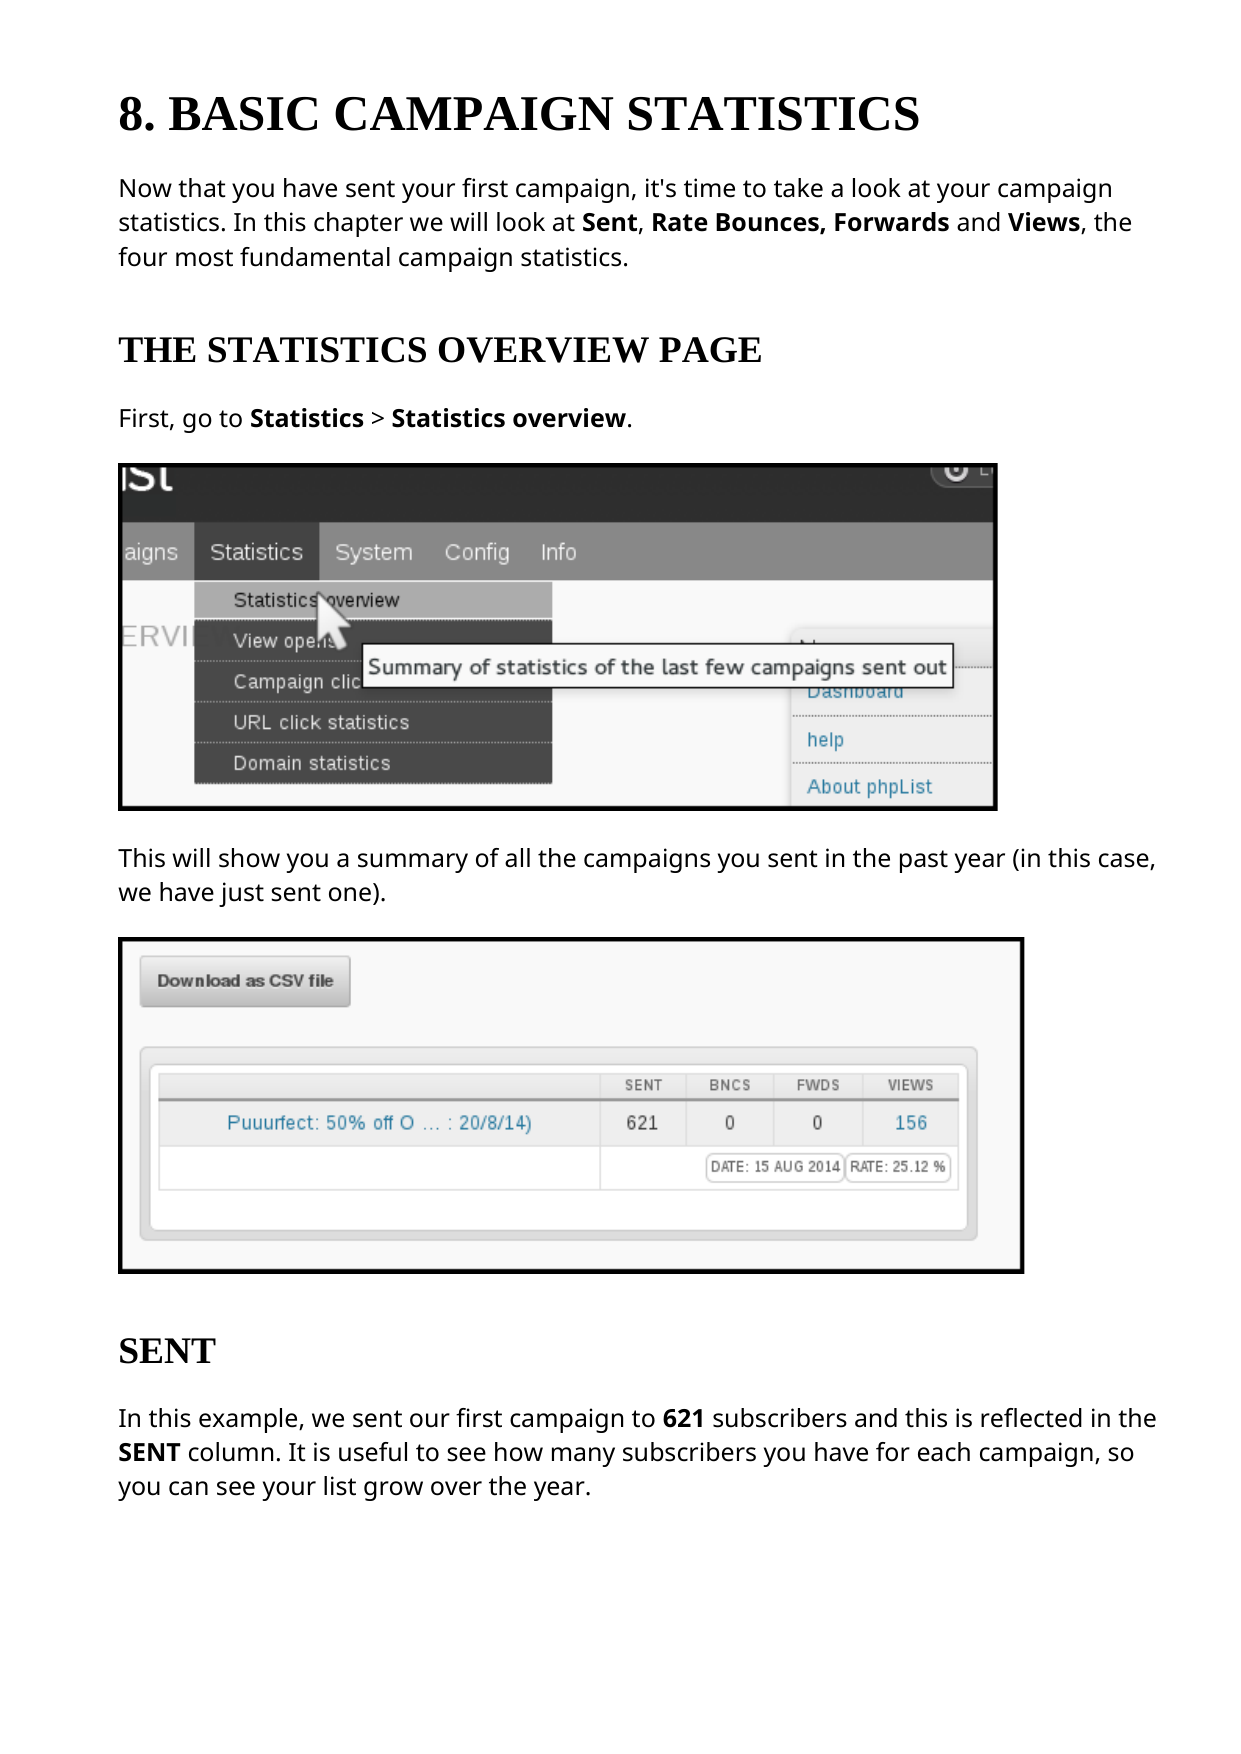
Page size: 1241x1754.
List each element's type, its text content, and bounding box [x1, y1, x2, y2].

subtitle The statistics overview page [118, 328, 1181, 371]
picture [118, 937, 1025, 1274]
text In this example, we sent our first campaign to 621 subscribers and this is reflected in the SENT column. It is useful to see how many subscribers you have for each campaign, so you can see your list grow over the year. [118, 1401, 1181, 1503]
subtitle 8. Basic Campaign Statistics [118, 84, 1181, 142]
picture [118, 463, 998, 811]
text This will show you a summary of all the campaigns you sent in the past year (in this case, we have just sent one). [118, 840, 1181, 908]
subtitle Sent [118, 1328, 1181, 1371]
text First, go to Statistics > Statistics overview. [118, 400, 1181, 434]
text Now that you have sent your first campaign, it's time to take a look at your campaign statistics. In this chapter we will look at Sent, Rate Bounces, Forwards and Views, the four most fundamental campaign statistics. [118, 171, 1181, 273]
